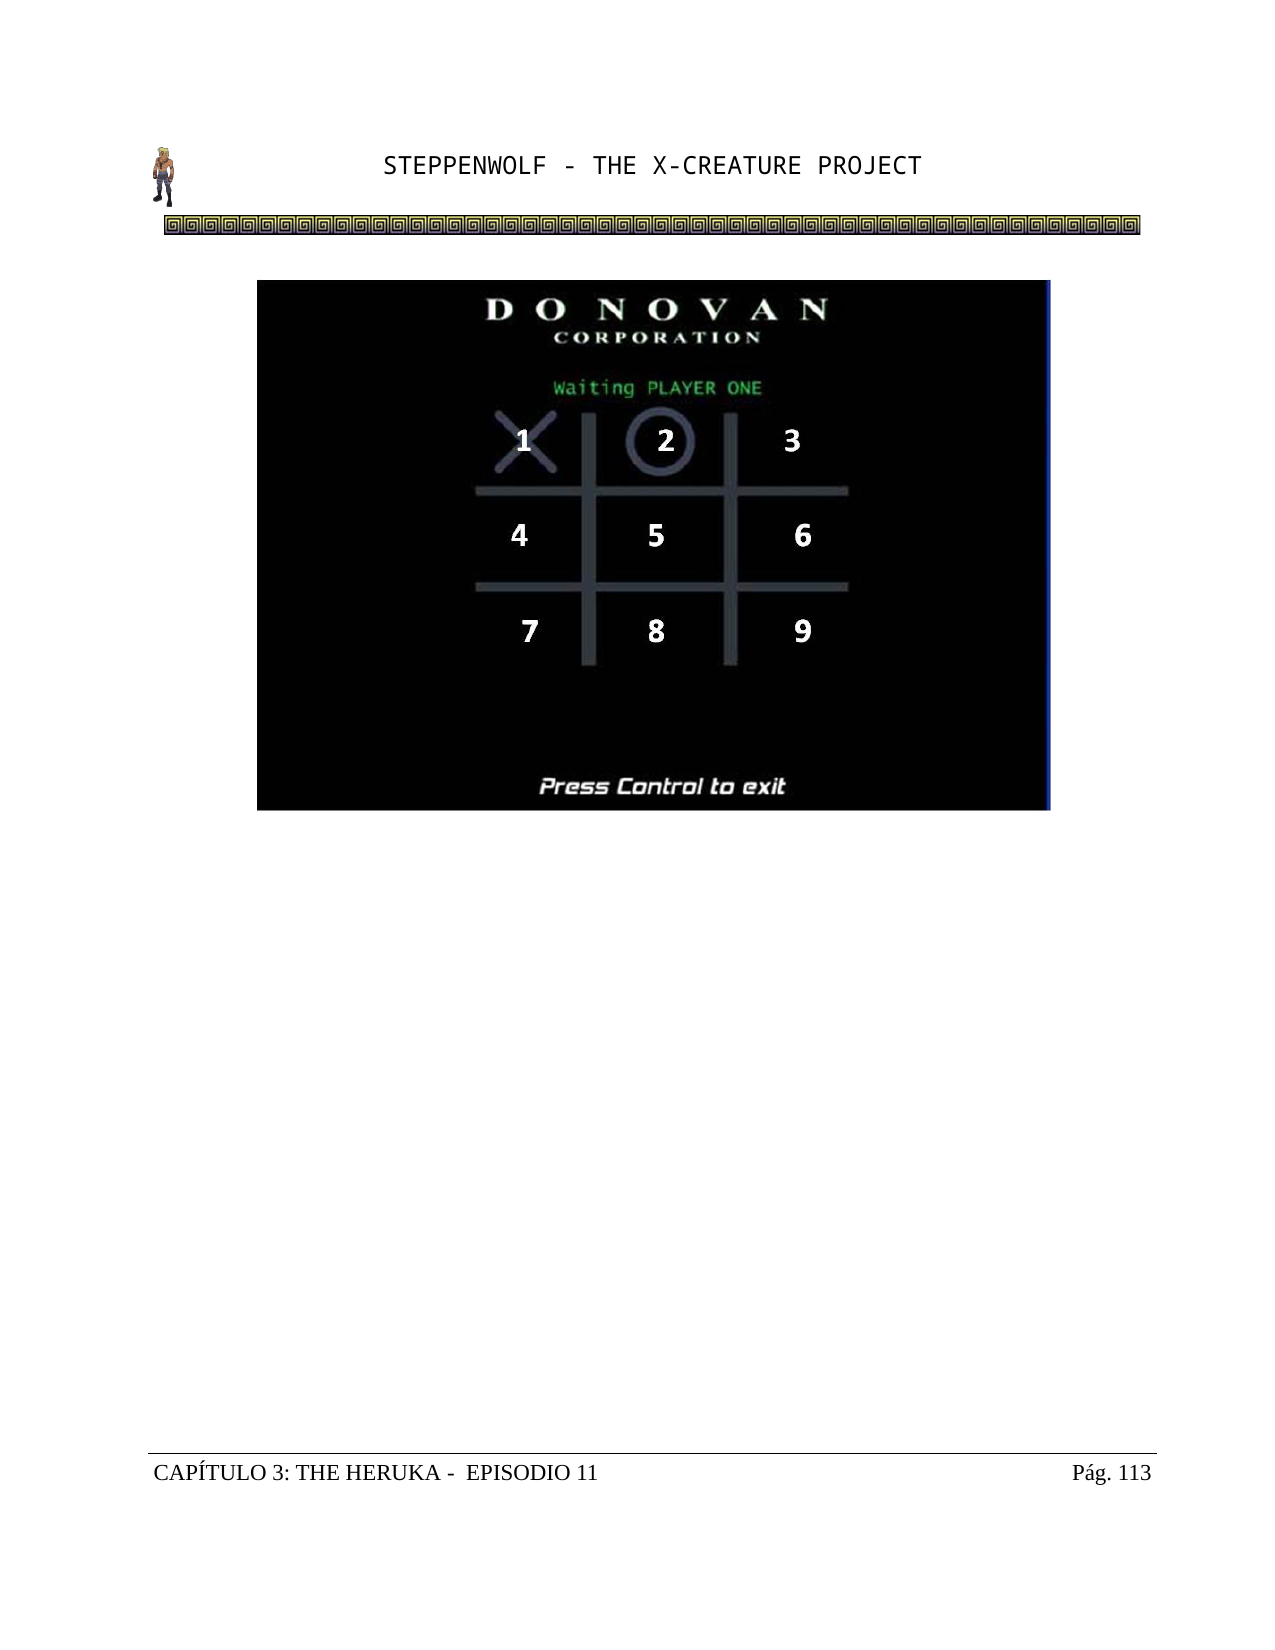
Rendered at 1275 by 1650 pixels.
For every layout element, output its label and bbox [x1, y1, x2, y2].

picture [147, 147, 181, 207]
picture [256, 279, 1051, 811]
picture [164, 215, 1141, 235]
